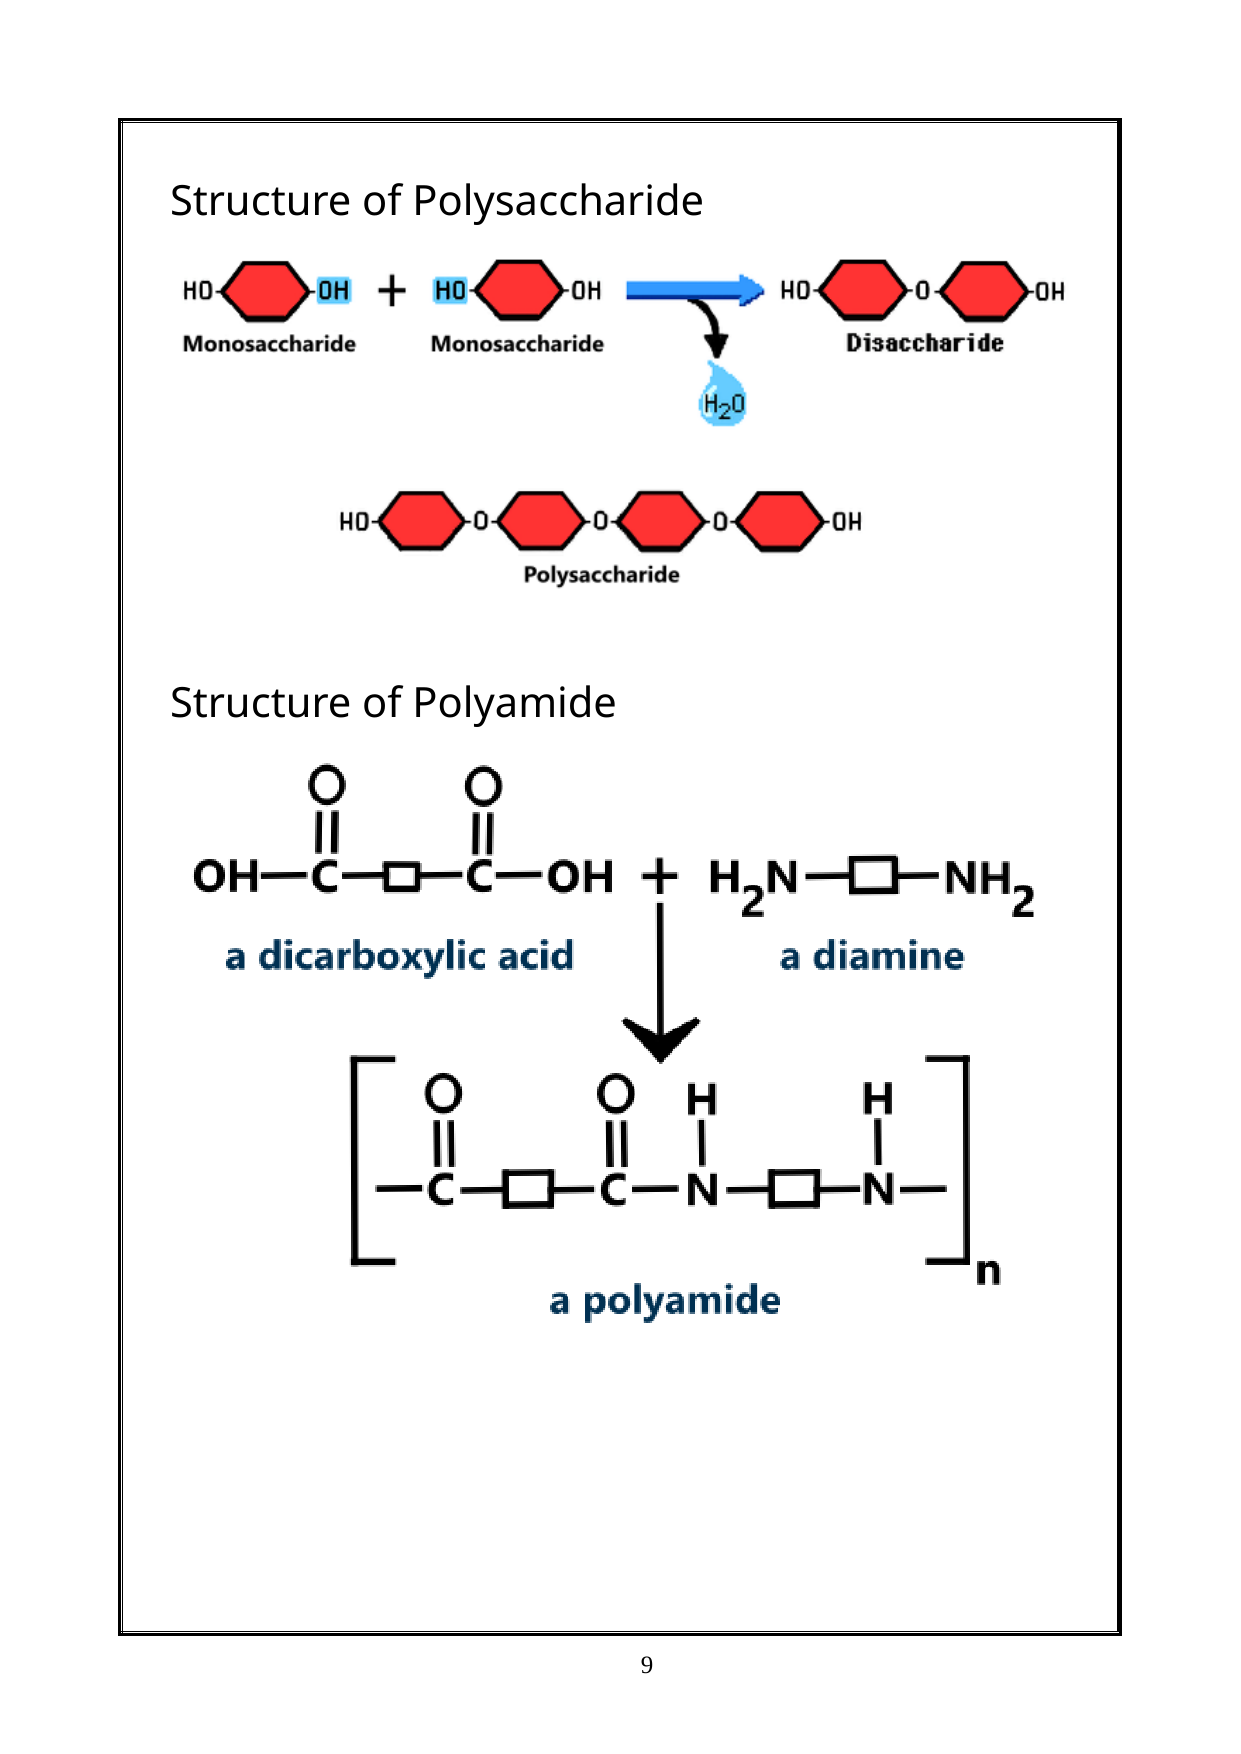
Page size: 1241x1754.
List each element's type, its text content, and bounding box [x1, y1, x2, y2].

picture [169, 250, 1071, 600]
text Structure of Polyamide [170, 600, 1070, 730]
text Structure of Polysaccharide [170, 171, 1070, 227]
picture [169, 752, 1071, 1363]
